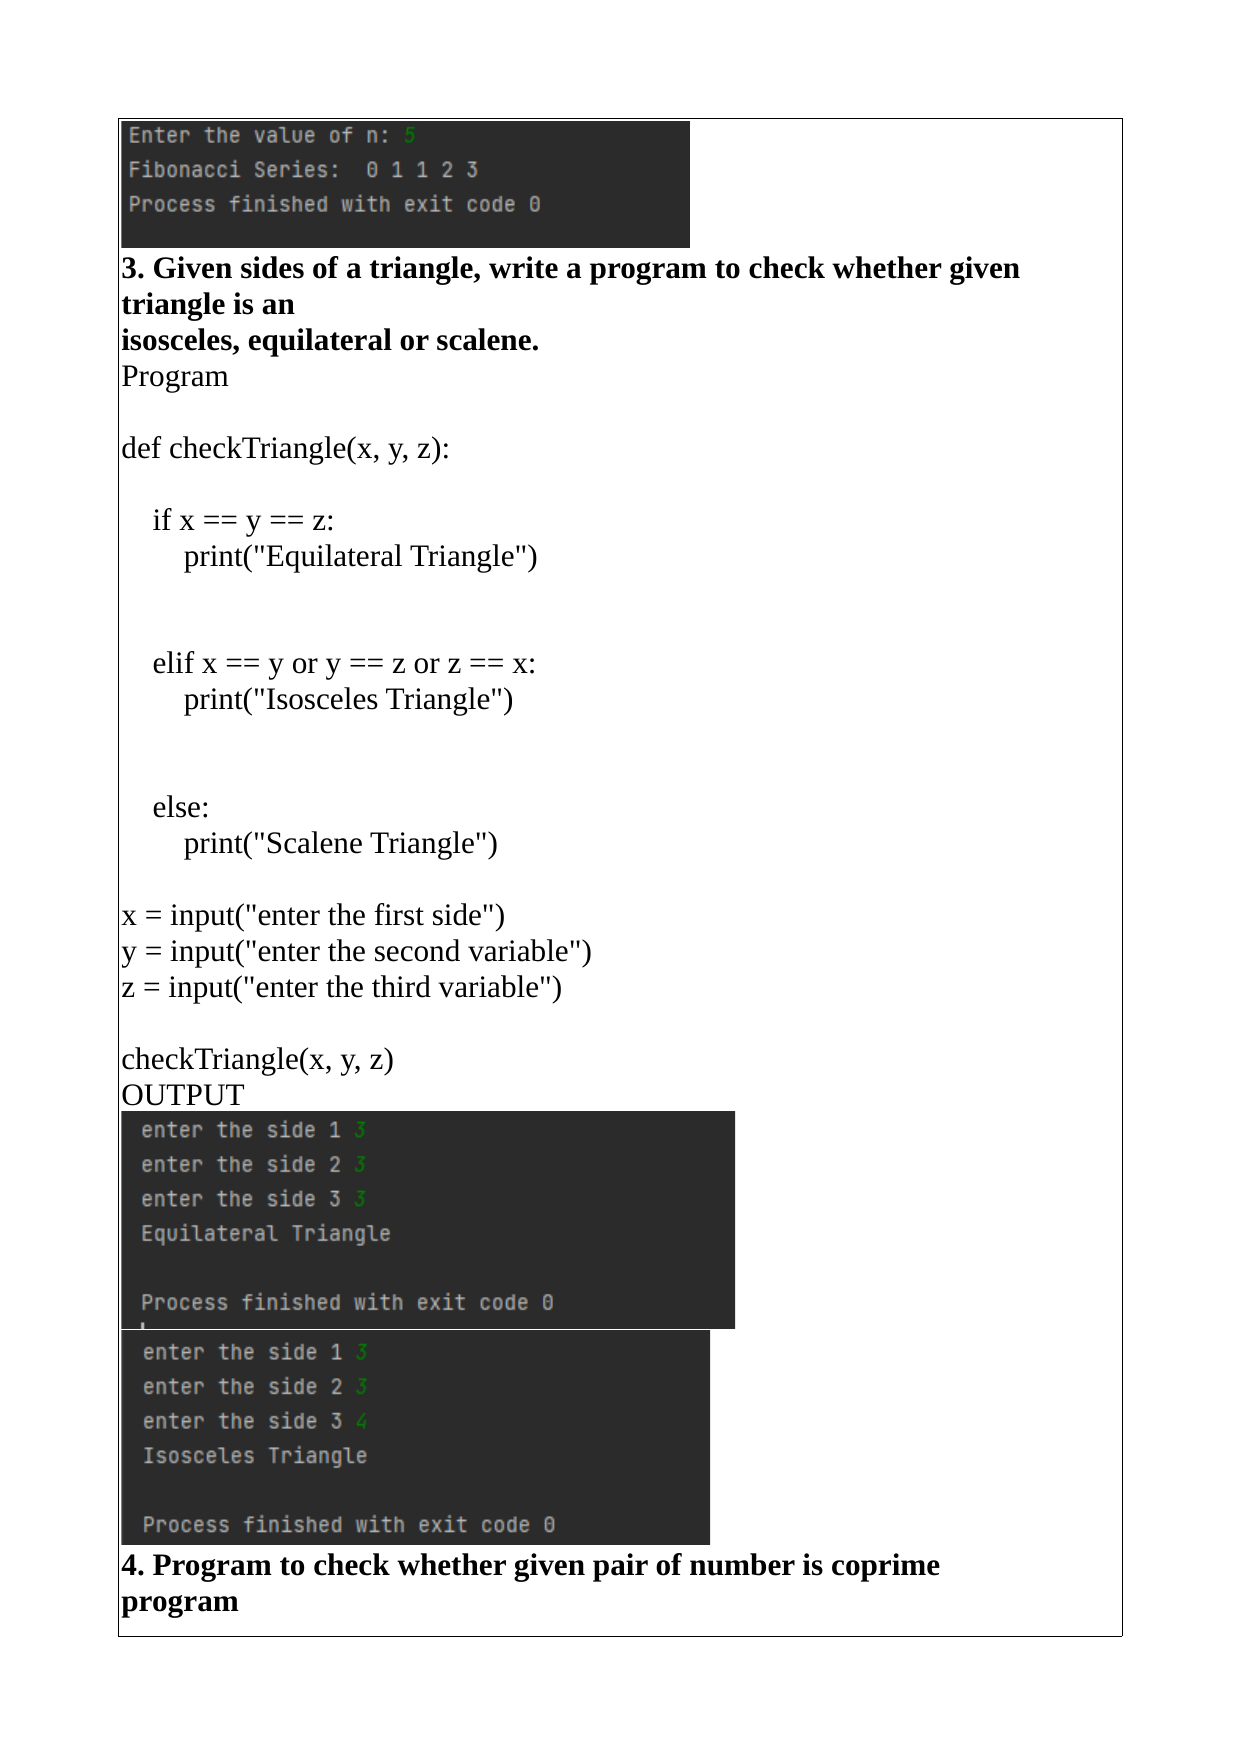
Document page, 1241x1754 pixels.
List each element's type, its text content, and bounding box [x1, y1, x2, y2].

text 3. Given sides of a triangle, write a program to check whether given triangle is an [121, 249, 1119, 321]
picture [121, 121, 690, 248]
text else: [121, 788, 1119, 824]
text program [121, 1582, 1119, 1618]
text print("Scalene Triangle") [121, 824, 1119, 860]
text elif x == y or y == z or z == x: [121, 644, 1119, 681]
text checkTriangle(x, y, z) [121, 1040, 1119, 1076]
text def checkTriangle(x, y, z): [121, 429, 1119, 465]
text OUTPUT [121, 1076, 1119, 1112]
text print("Equilateral Triangle") [121, 537, 1119, 573]
text y = input("enter the second variable") [121, 932, 1119, 968]
text Program [121, 357, 1119, 393]
picture [121, 1330, 711, 1545]
text if x == y == z: [121, 501, 1119, 537]
text 4. Program to check whether given pair of number is coprime [121, 1546, 1119, 1582]
text print("Isosceles Triangle") [121, 681, 1119, 716]
text z = input("enter the third variable") [121, 968, 1119, 1004]
text x = input("enter the first side") [121, 896, 1119, 932]
text isosceles, equilateral or scalene. [121, 321, 1119, 357]
picture [121, 1111, 736, 1329]
